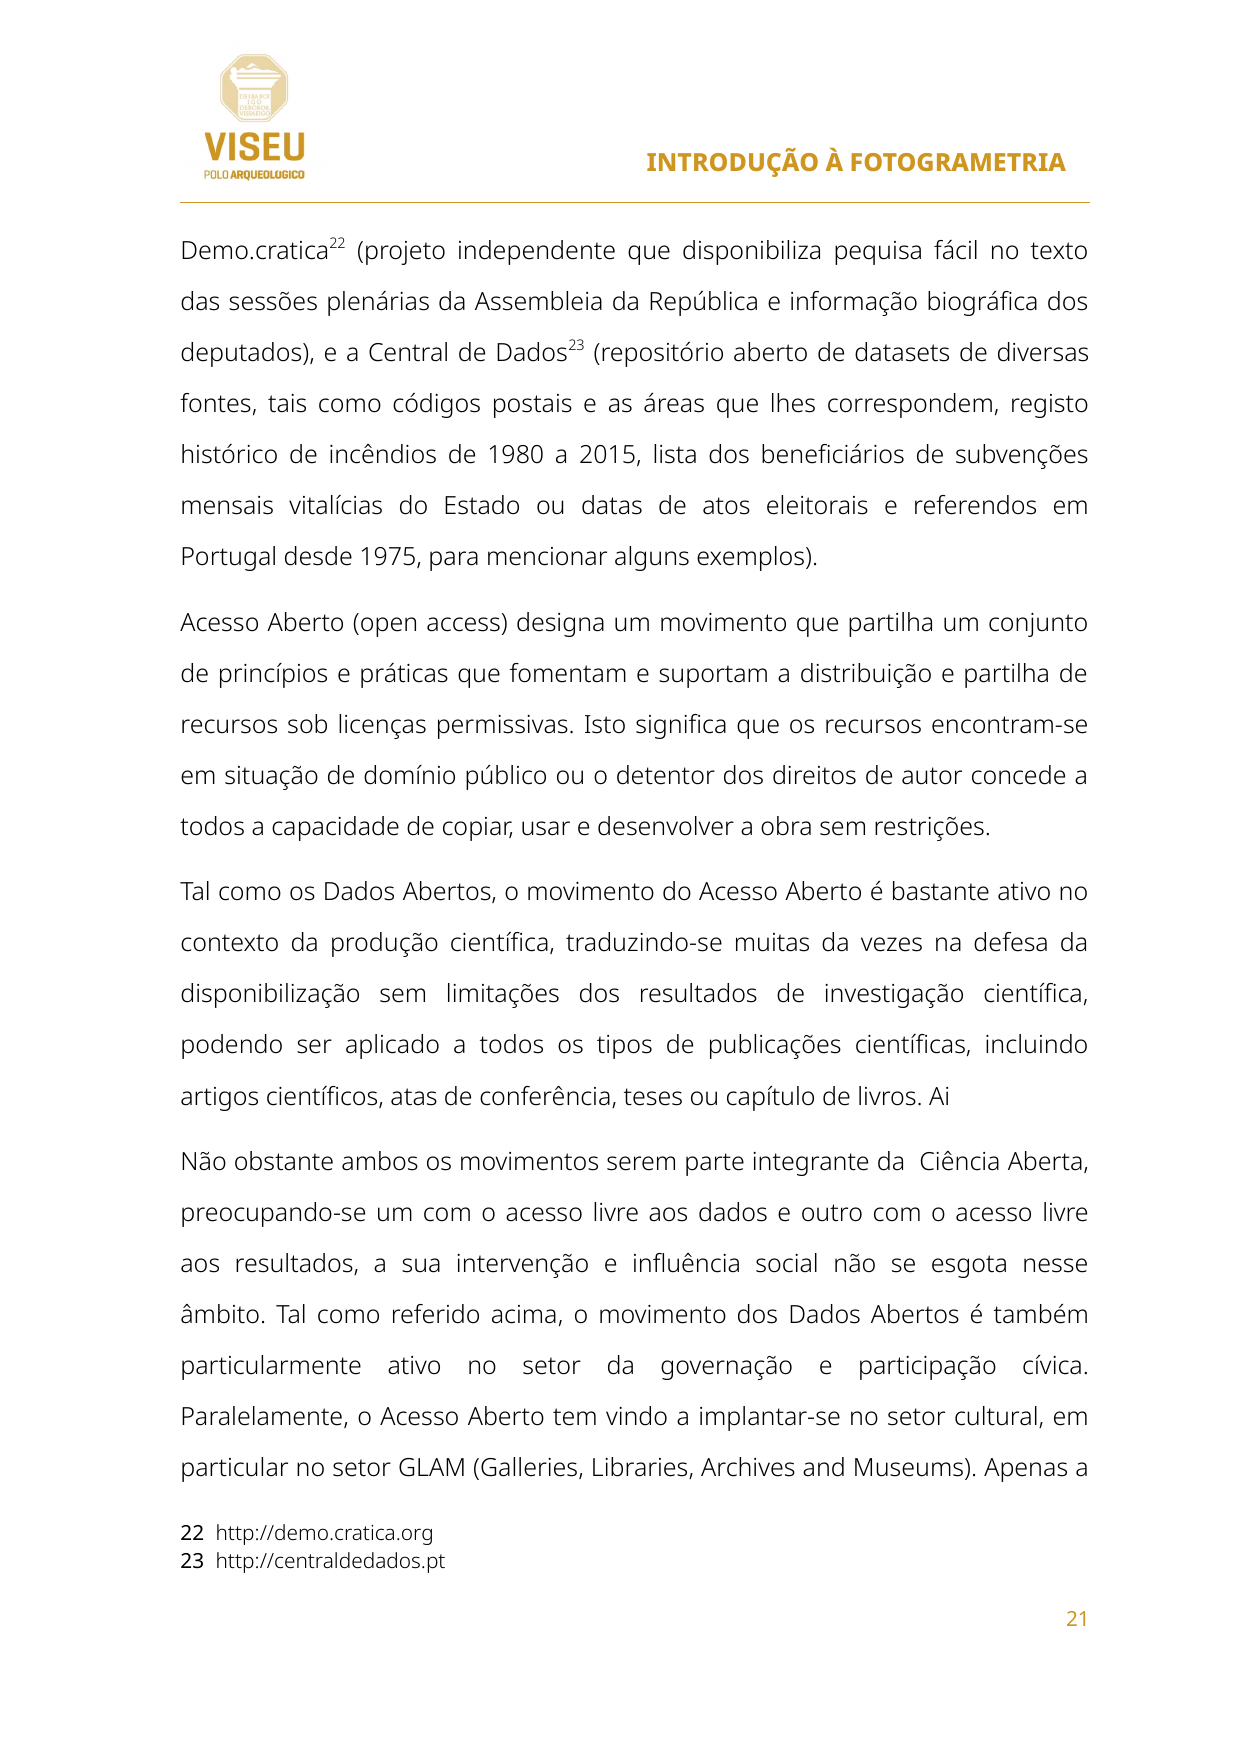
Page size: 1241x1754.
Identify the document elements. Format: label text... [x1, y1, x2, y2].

text Não obstante ambos os movimentos serem parte integrante da Ciência Aberta, preocupando-se um com o acesso livre aos dados e outro com o acesso livre aos resultados, a sua intervenção e influência social não se esgota nesse âmbito. Tal como referido acima, o movimento dos Dados Abertos é também particularmente ativo no setor da governação e participação cívica. Paralelamente, o Acesso Aberto tem vindo a implantar-se no setor cultural, em particular no setor GLAM (Galleries, Libraries, Archives and Museums). Apenas a [180, 1144, 1090, 1484]
text O movimento dos Dados Abertos (open data) defende a ideia de que certos dados devem poder ser livremente utilizados, reutilizados e redistribuídos para qualquer fim. O movimento é bastante ativo no contexto da produção científica mas tem vindo a implantar-se noutros domínios, com iniciativas de particular interesse no setor cultural ou relacionadas com participação cívica e governo aberto (open government). A título de exemplo, e apenas no panorama nacional, refira-se os projetos Repositório de Dados Aberto em Portugal, Demo.cratica (projeto independente que disponibiliza pequisa fácil no texto das sessões plenárias da Assembleia da República e informação biográfica dos deputados), e a Central de Dados (repositório aberto de datasets de diversas fontes, tais como códigos postais e as áreas que lhes correspondem, registo histórico de incêndios de 1980 a 2015, lista dos beneficiários de subvenções mensais vitalícias do Estado ou datas de atos eleitorais e referendos em Portugal desde 1975, para mencionar alguns exemplos). [180, 232, 1090, 573]
text Acesso Aberto (open access) designa um movimento que partilha um conjunto de princípios e práticas que fomentam e suportam a distribuição e partilha de recursos sob licenças permissivas. Isto significa que os recursos encontram-se em situação de domínio público ou o detentor dos direitos de autor concede a todos a capacidade de copiar, usar e desenvolver a obra sem restrições. [180, 604, 1090, 842]
text http://demo.cratica.org [180, 1518, 1090, 1547]
text Tal como os Dados Abertos, o movimento do Acesso Aberto é bastante ativo no contexto da produção científica, traduzindo-se muitas da vezes na defesa da disponibilização sem limitações dos resultados de investigação científica, podendo ser aplicado a todos os tipos de publicações científicas, incluindo artigos científicos, atas de conferência, teses ou capítulo de livros. Ai [180, 874, 1090, 1112]
text http://centraldedados.pt [180, 1547, 1090, 1575]
